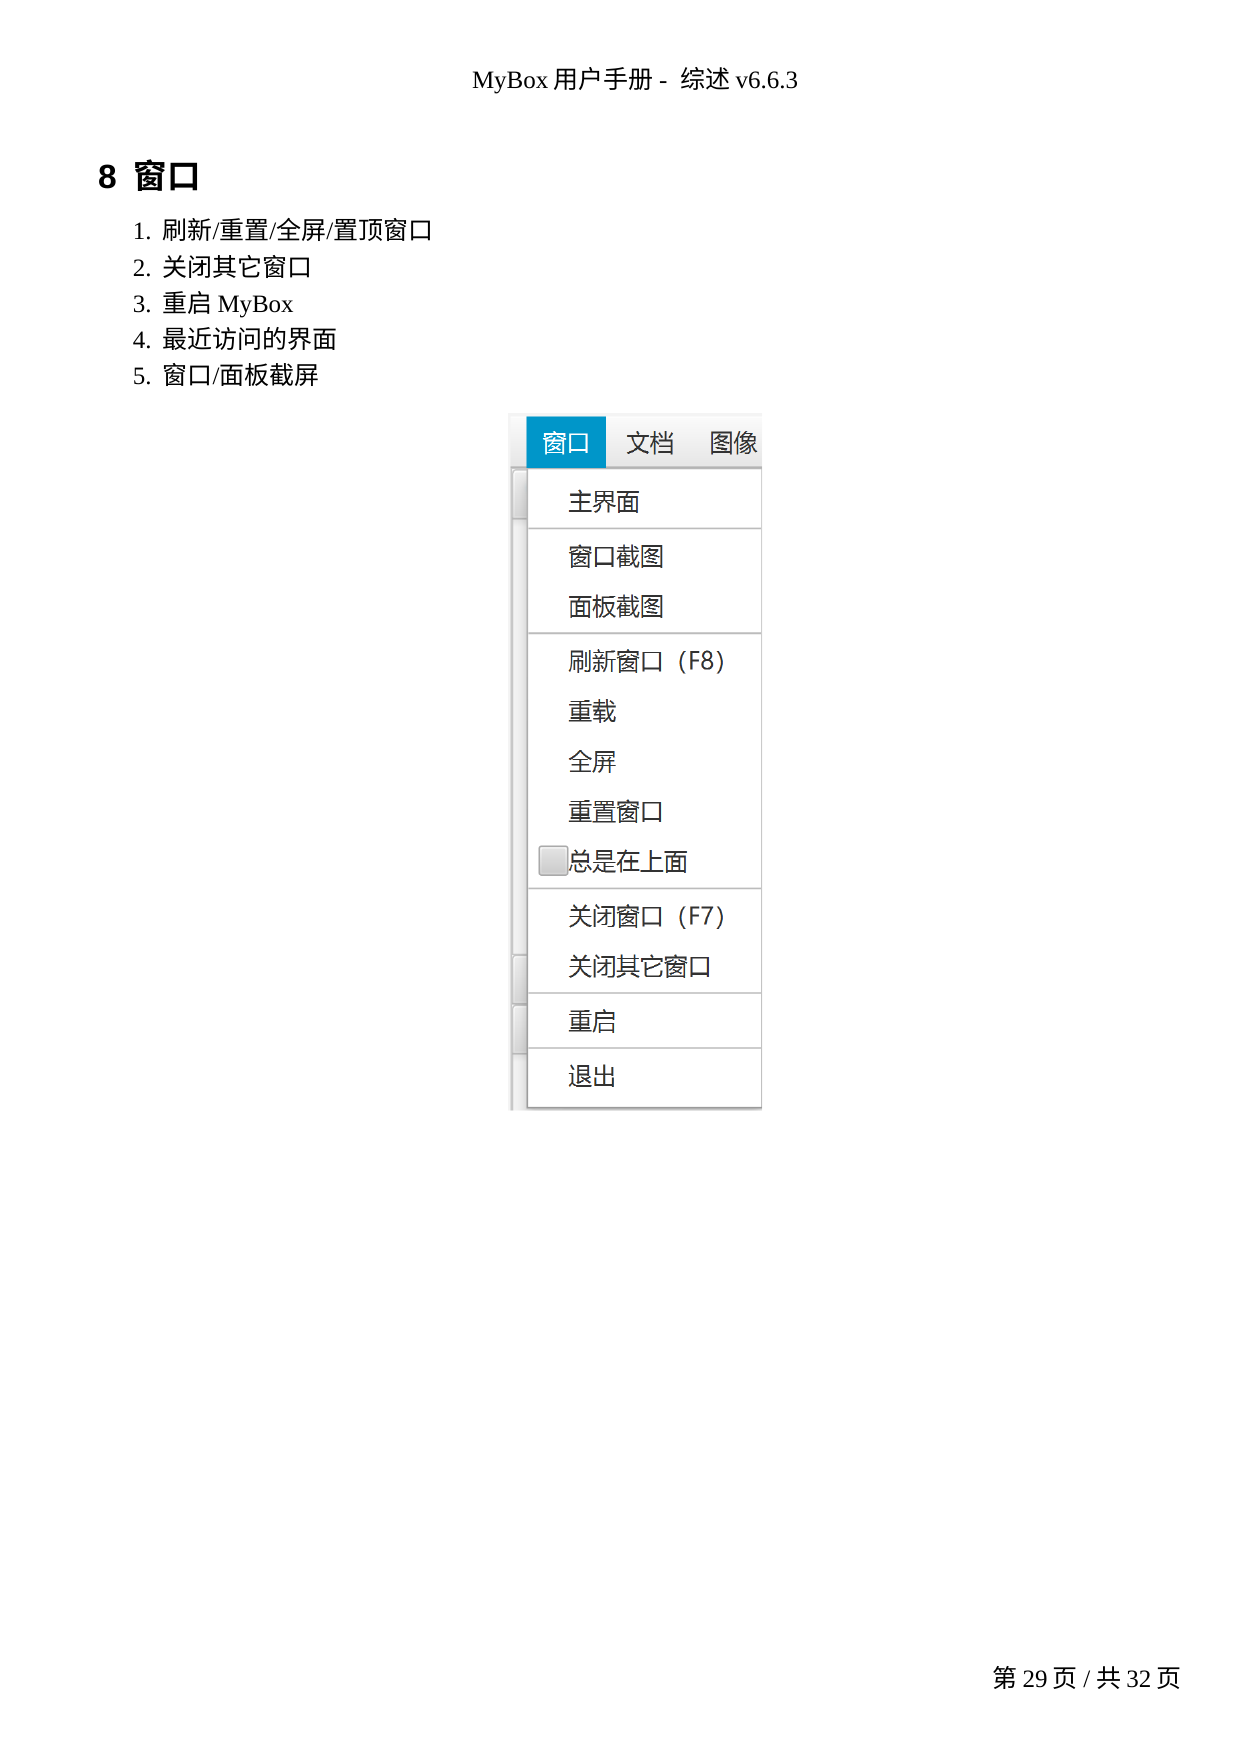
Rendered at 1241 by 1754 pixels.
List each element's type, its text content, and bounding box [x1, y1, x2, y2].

subtitle 窗口 [88, 150, 1181, 198]
list 刷新/重置/全屏/置顶窗口 [133, 211, 1181, 247]
picture [507, 404, 763, 1111]
list 窗口/面板截屏 [133, 356, 1181, 392]
list 关闭其它窗口 [133, 247, 1181, 283]
list 最近访问的界面 [133, 319, 1181, 356]
list 重启MyBox [133, 283, 1181, 319]
